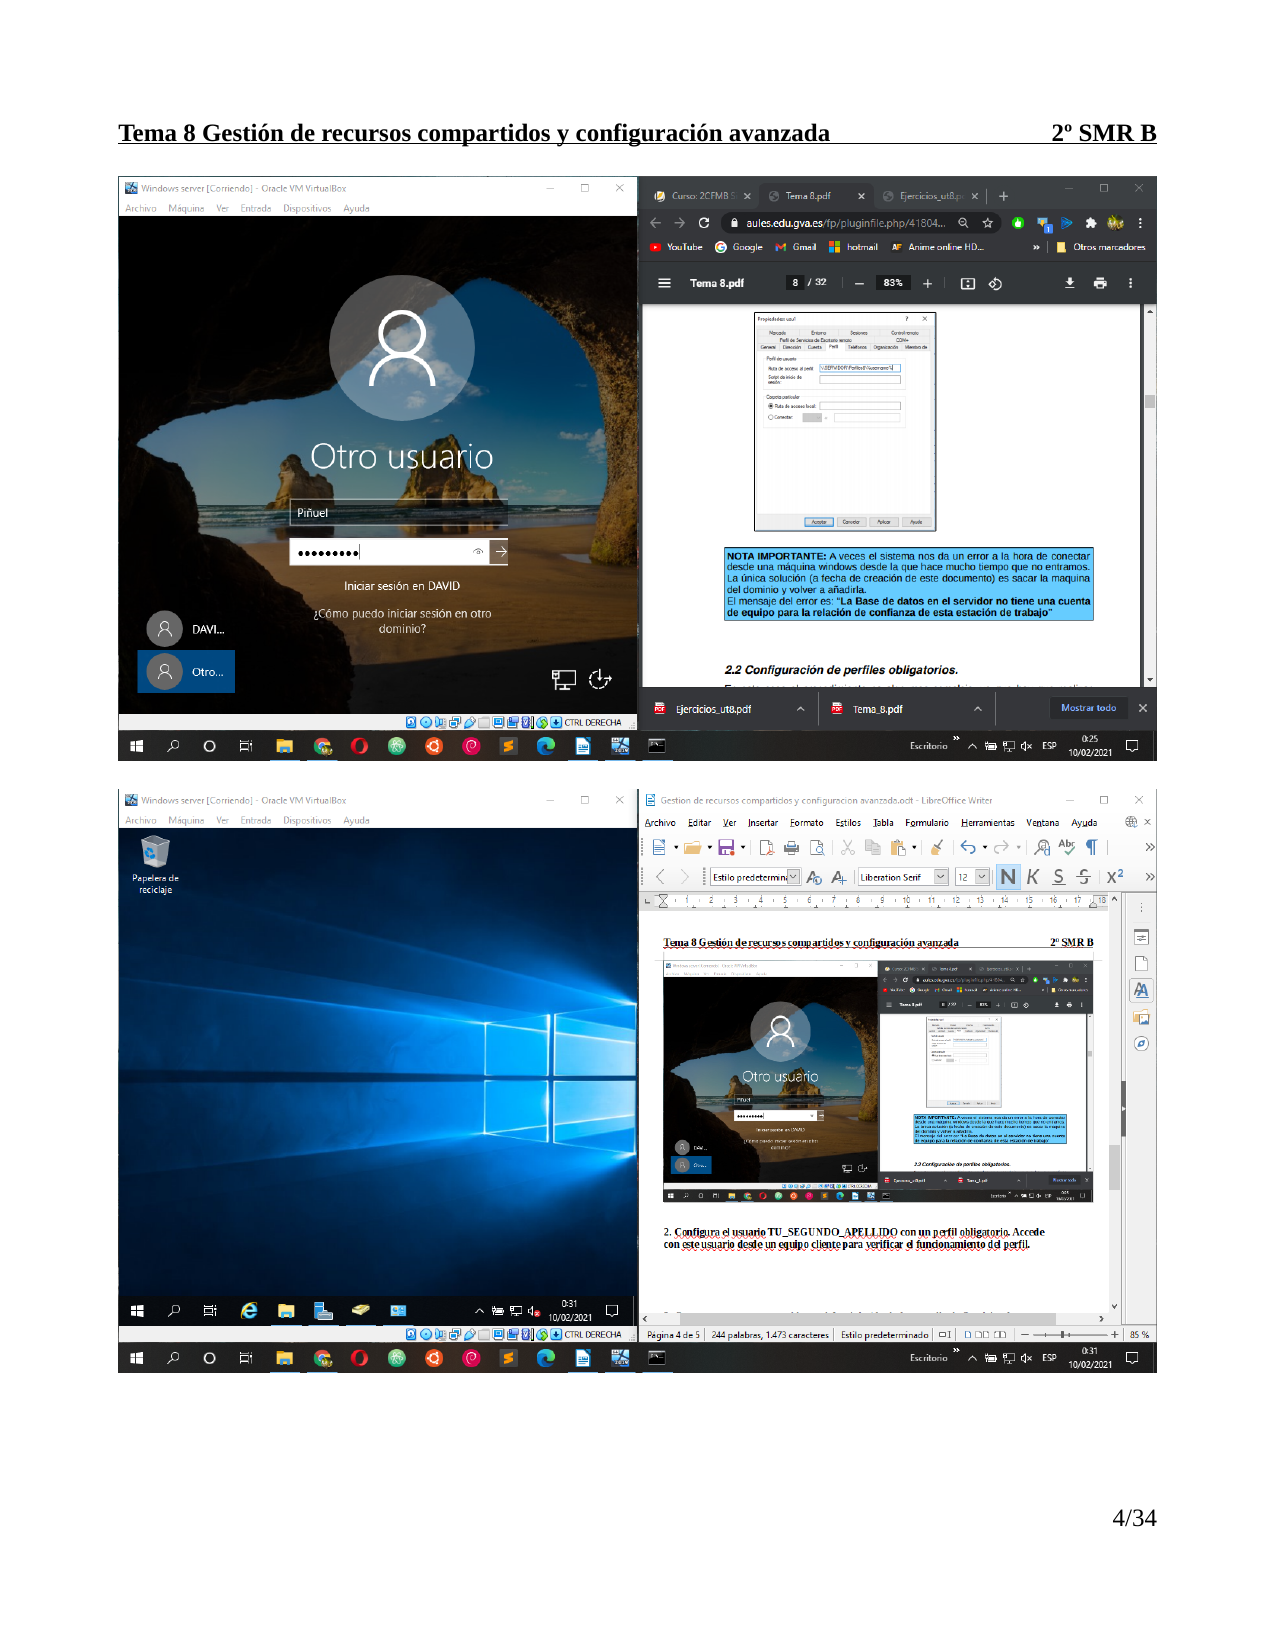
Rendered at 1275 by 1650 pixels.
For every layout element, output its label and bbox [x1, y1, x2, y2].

picture [118, 789, 1157, 1373]
picture [118, 176, 1157, 761]
